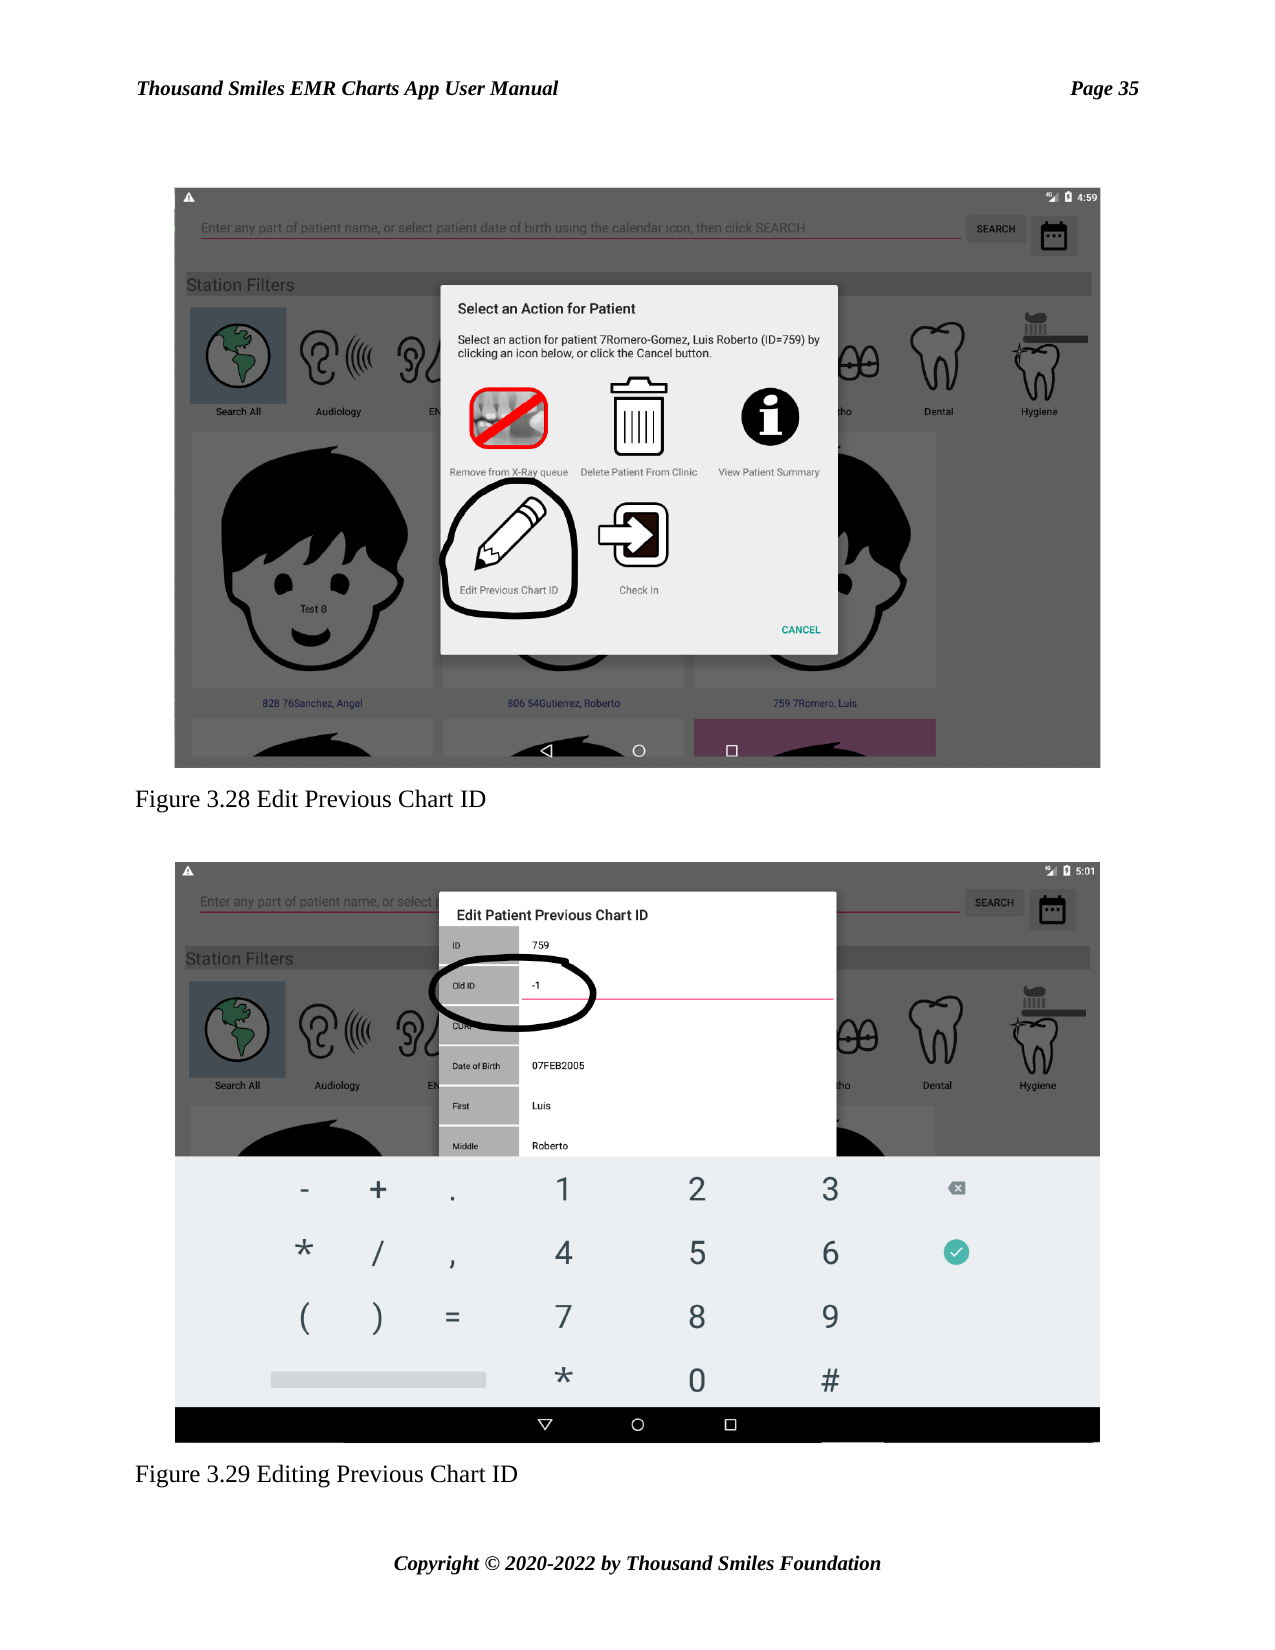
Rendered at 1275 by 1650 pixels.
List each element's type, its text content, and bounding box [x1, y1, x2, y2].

text Figure 3.29 Editing Previous Chart ID [135, 1462, 1140, 1487]
text Figure 3.28 Edit Previous Chart ID [135, 787, 1140, 812]
picture [175, 862, 1100, 1443]
picture [174, 187, 1101, 768]
